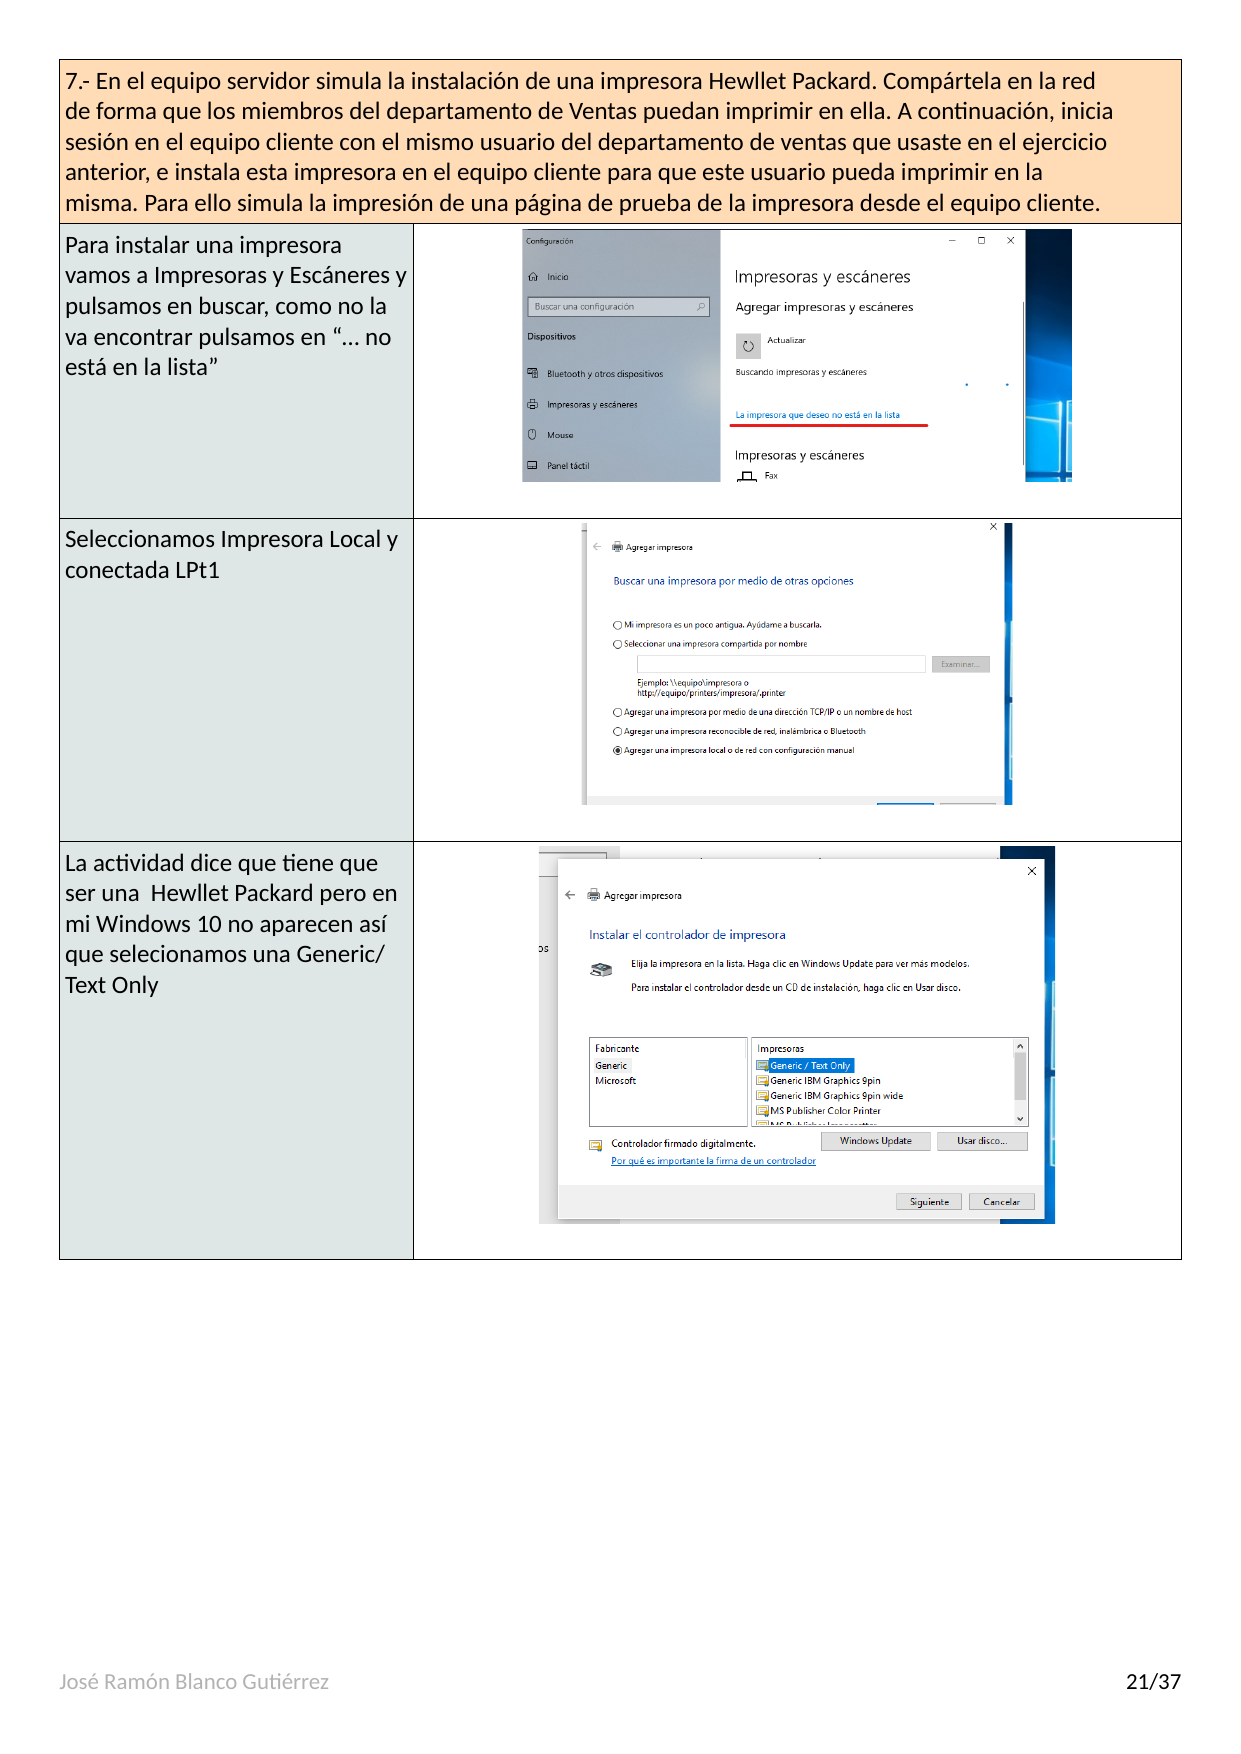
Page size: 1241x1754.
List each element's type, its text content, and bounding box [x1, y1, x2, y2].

picture [581, 523, 1013, 805]
picture [522, 229, 1072, 482]
table_header 7.- En el equipo servidor simula la instalación de una impresora Hewllet Packard. Compártela en la red de forma que los miembros del departamento de Ventas puedan imprimir en ella. A continuación, inicia sesión en el equipo cliente con el mismo usuario del departamento de ventas que usaste en el ejercicio anterior, e instala esta impresora en el equipo cliente para que este usuario pueda imprimir en la misma. Para ello simula la impresión de una página de prueba de la impresora desde el equipo cliente. [60, 60, 1181, 223]
picture [538, 846, 1056, 1224]
table_cell Seleccionamos Impresora Local y conectada LPt1 [60, 519, 413, 841]
table_cell [414, 224, 1181, 518]
table_cell Para instalar una impresora vamos a Impresoras y Escáneres y pulsamos en buscar, como no la va encontrar pulsamos en “… no está en la lista” [60, 224, 413, 518]
table_cell [414, 519, 1181, 841]
table_cell La actividad dice que tiene que ser una Hewllet Packard pero en mi Windows 10 no aparecen así que selecionamos una Generic/ Text Only [60, 842, 413, 1259]
table_cell [414, 842, 1181, 1259]
